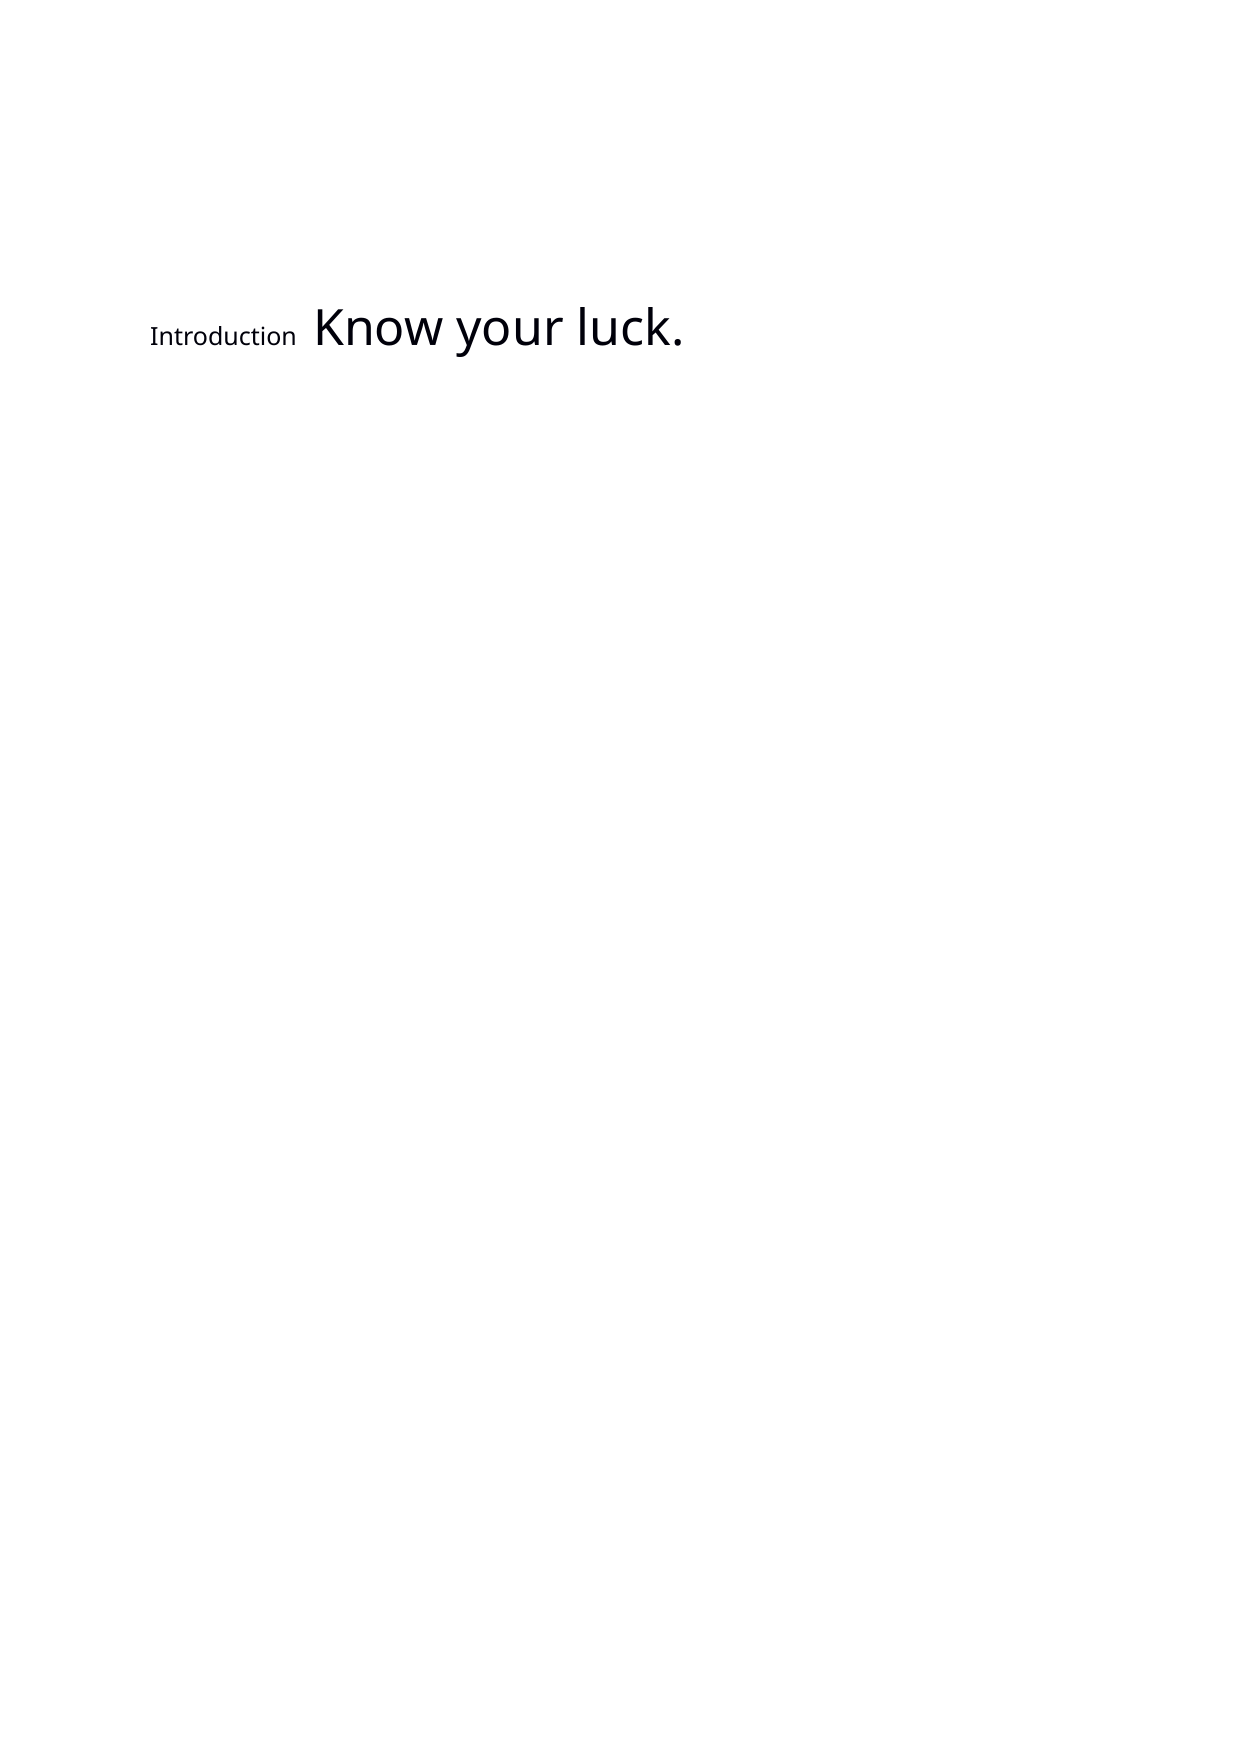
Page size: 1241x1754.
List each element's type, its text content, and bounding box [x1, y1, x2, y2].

text Introduction Know your luck. [150, 306, 1090, 356]
